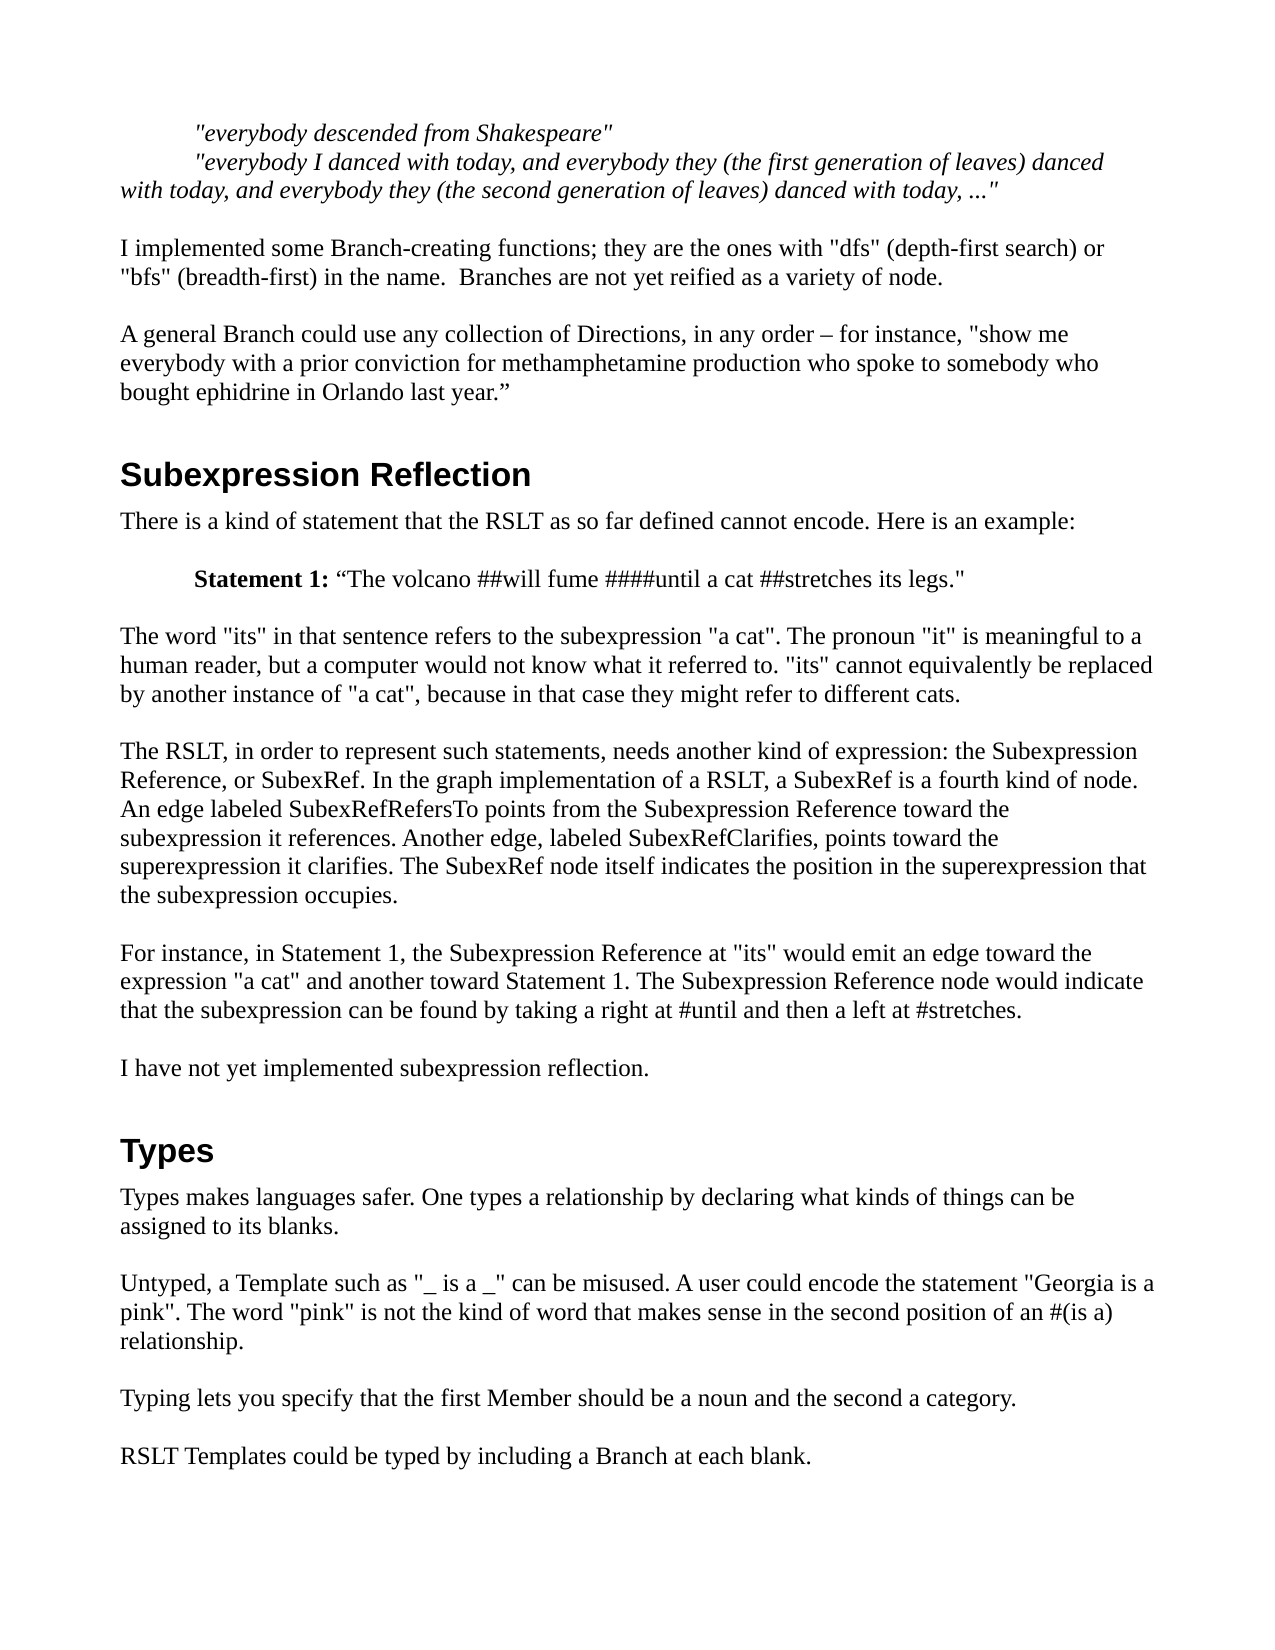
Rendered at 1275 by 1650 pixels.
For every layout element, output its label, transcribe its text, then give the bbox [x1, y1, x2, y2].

text Typing lets you specify that the first Member should be a noun and the second a category. [120, 1383, 1155, 1412]
subtitle Subexpression Reflection [120, 455, 1155, 494]
text "everybody I danced with today, and everybody they (the first generation of leaves) danced with today, and everybody they (the second generation of leaves) danced with today, ..." [120, 147, 1155, 204]
text There is a kind of statement that the RSLT as so far defined cannot encode. Here is an example: [120, 506, 1155, 535]
text For instance, in Statement 1, the Subexpression Reference at "its" would emit an edge toward the expression "a cat" and another toward Statement 1. The Subexpression Reference node would indicate that the subexpression can be found by taking a right at #until and then a left at #stretches. [120, 938, 1155, 1024]
text A general Branch could use any collection of Directions, in any order – for instance, "show me everybody with a prior conviction for methamphetamine production who spoke to somebody who bought ephidrine in Orlando last year.” [120, 319, 1155, 406]
text Statement 1: “The volcano ##will fume ####until a cat ##stretches its legs." [120, 564, 1155, 593]
text I implemented some Branch-creating functions; they are the ones with "dfs" (depth-first search) or "bfs" (breadth-first) in the name. Branches are not yet reified as a variety of node. [120, 233, 1155, 291]
text The word "its" in that sentence refers to the subexpression "a cat". The pronoun "it" is meaningful to a human reader, but a computer would not know what it referred to. "its" cannot equivalently be replaced by another instance of "a cat", because in that case they might refer to different cats. [120, 621, 1155, 708]
text "everybody descended from Shakespeare" [120, 118, 1155, 147]
text Untyped, a Template such as "_ is a _" can be misused. A user could encode the statement "Georgia is a pink". The word "pink" is not the kind of word that makes sense in the second position of an #(is a) relationship. [120, 1268, 1155, 1354]
subtitle Types [120, 1131, 1155, 1169]
text RSLT Templates could be typed by including a Branch at each blank. [120, 1441, 1155, 1469]
text I have not yet implemented subexpression reflection. [120, 1053, 1155, 1081]
text Types makes languages safer. One types a relationship by declaring what kinds of things can be assigned to its blanks. [120, 1182, 1155, 1239]
text The RSLT, in order to represent such statements, needs another kind of expression: the Subexpression Reference, or SubexRef. In the graph implementation of a RSLT, a SubexRef is a fourth kind of node. An edge labeled SubexRefRefersTo points from the Subexpression Reference toward the subexpression it references. Another edge, labeled SubexRefClarifies, points toward the superexpression it clarifies. The SubexRef node itself indicates the position in the superexpression that the subexpression occupies. [120, 736, 1155, 909]
